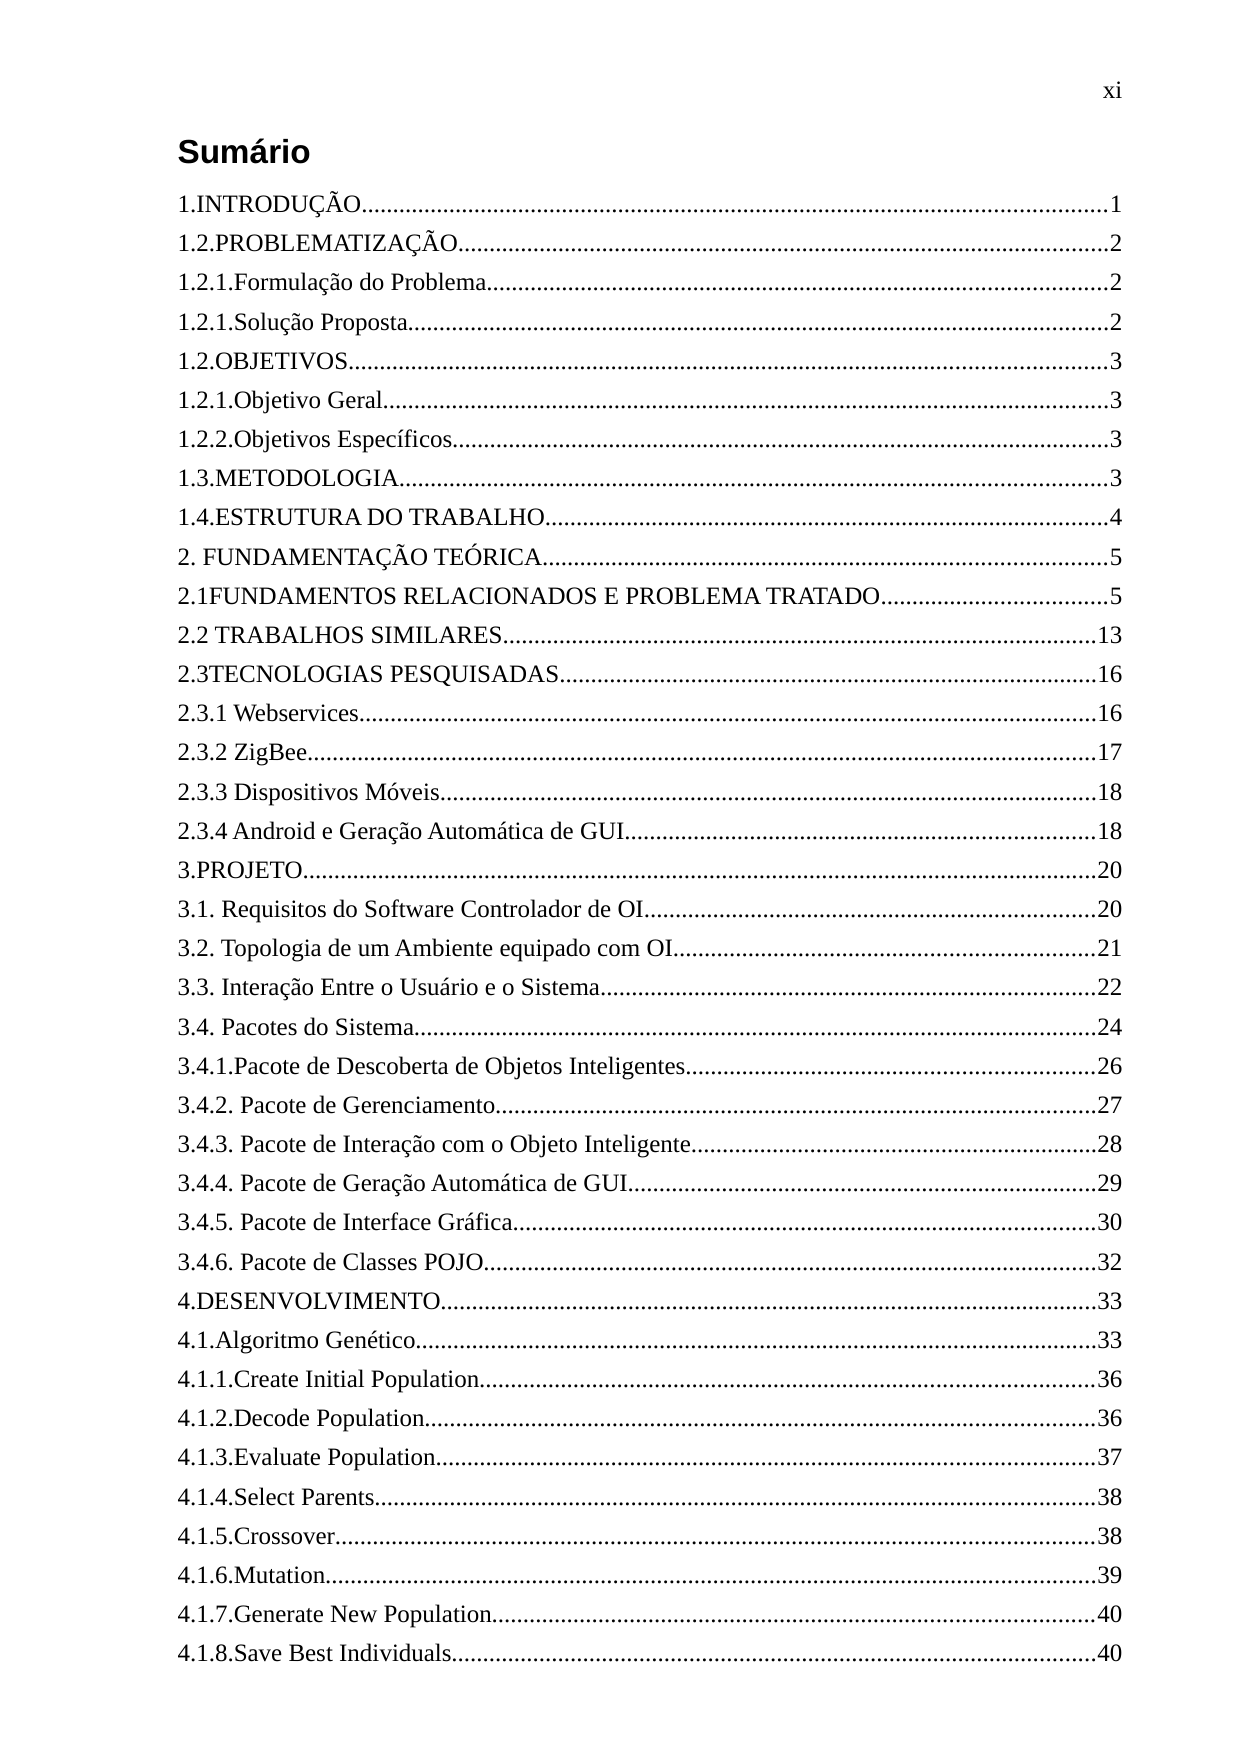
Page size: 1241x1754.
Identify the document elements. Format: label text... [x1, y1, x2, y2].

text 4.1.8.Save Best Individuals 40 [177, 1638, 1122, 1667]
text 3.4.1.Pacote de Descoberta de Objetos Inteligentes 26 [177, 1051, 1122, 1079]
text 4.1.3.Evaluate Population 37 [177, 1442, 1122, 1471]
text 2.3.3 Dispositivos Móveis 18 [177, 777, 1122, 805]
subtitle Sumário [177, 132, 1122, 171]
text 2.1FUNDAMENTOS RELACIONADOS E PROBLEMA TRATADO 5 [177, 581, 1122, 609]
text 2.2 TRABALHOS SIMILARES 13 [177, 620, 1122, 649]
text 1.INTRODUÇÃO 1 [177, 189, 1122, 218]
text 2. FUNDAMENTAÇÃO TEÓRICA 5 [177, 542, 1122, 570]
text 4.1.1.Create Initial Population 36 [177, 1364, 1122, 1393]
text 1.2.1.Formulação do Problema 2 [177, 267, 1122, 296]
text 1.2.OBJETIVOS 3 [177, 346, 1122, 374]
text 1.4.ESTRUTURA DO TRABALHO 4 [177, 502, 1122, 531]
text 4.DESENVOLVIMENTO 33 [177, 1286, 1122, 1314]
text 4.1.5.Crossover 38 [177, 1521, 1122, 1549]
text 2.3TECNOLOGIAS PESQUISADAS 16 [177, 659, 1122, 688]
text 2.3.1 Webservices 16 [177, 698, 1122, 727]
text 3.4.5. Pacote de Interface Gráfica 30 [177, 1207, 1122, 1236]
text 3.4.3. Pacote de Interação com o Objeto Inteligente 28 [177, 1129, 1122, 1158]
text 3.PROJETO 20 [177, 855, 1122, 884]
text 4.1.4.Select Parents 38 [177, 1482, 1122, 1510]
text 2.3.4 Android e Geração Automática de GUI 18 [177, 816, 1122, 844]
text 1.2.1.Objetivo Geral 3 [177, 385, 1122, 414]
text 3.1. Requisitos do Software Controlador de OI 20 [177, 894, 1122, 923]
text 4.1.6.Mutation 39 [177, 1560, 1122, 1589]
text 3.4.4. Pacote de Geração Automática de GUI 29 [177, 1168, 1122, 1197]
text 4.1.2.Decode Population 36 [177, 1403, 1122, 1432]
text 2.3.2 ZigBee 17 [177, 737, 1122, 766]
text 3.4. Pacotes do Sistema 24 [177, 1012, 1122, 1040]
text 1.2.2.Objetivos Específicos 3 [177, 424, 1122, 453]
text 3.3. Interação Entre o Usuário e o Sistema 22 [177, 972, 1122, 1001]
text 1.2.PROBLEMATIZAÇÃO 2 [177, 228, 1122, 257]
text 4.1.7.Generate New Population 40 [177, 1599, 1122, 1628]
text 3.4.2. Pacote de Gerenciamento 27 [177, 1090, 1122, 1119]
text 4.1.Algoritmo Genético 33 [177, 1325, 1122, 1354]
text 1.2.1.Solução Proposta 2 [177, 307, 1122, 335]
text 3.2. Topologia de um Ambiente equipado com OI 21 [177, 933, 1122, 962]
text 3.4.6. Pacote de Classes POJO 32 [177, 1247, 1122, 1275]
text 1.3.METODOLOGIA 3 [177, 463, 1122, 492]
